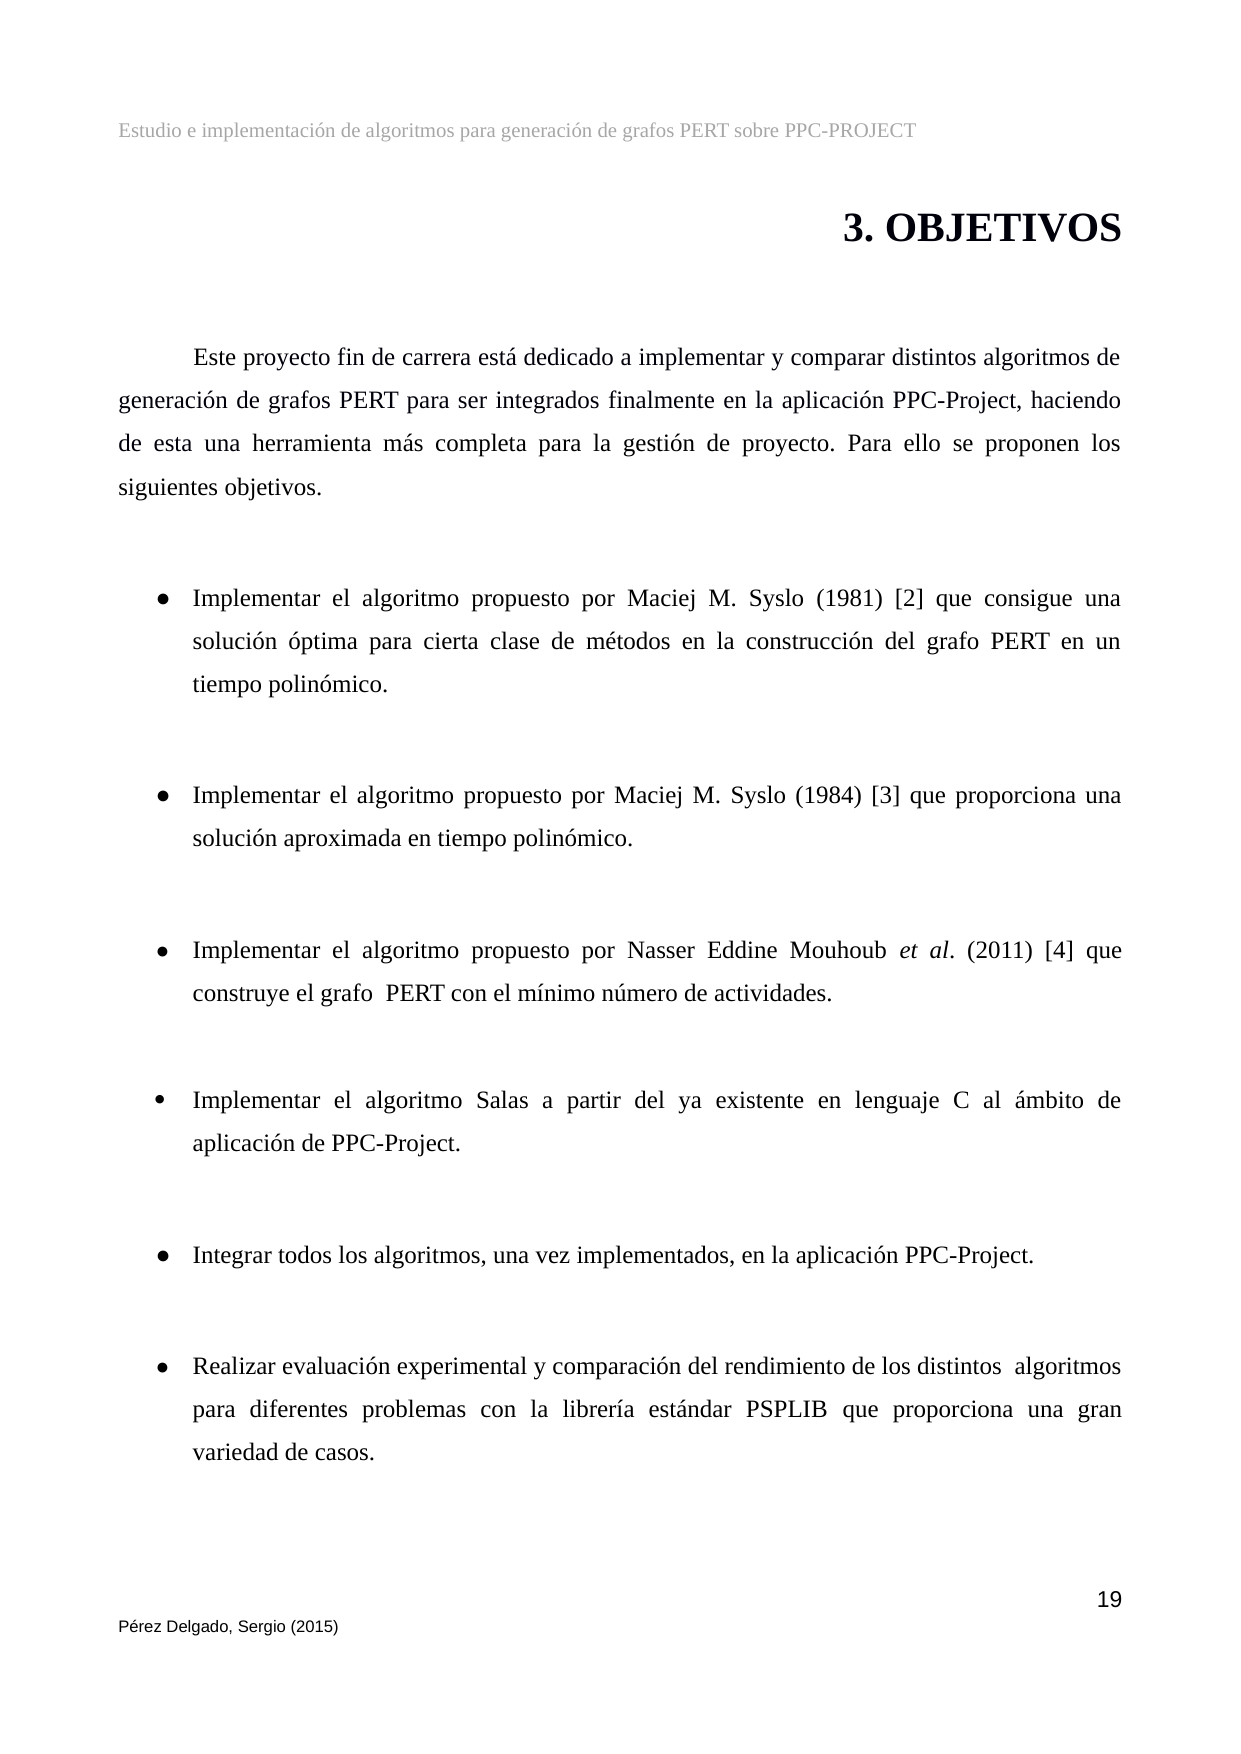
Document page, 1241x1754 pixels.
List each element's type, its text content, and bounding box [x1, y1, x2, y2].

list Implementar el algoritmo propuesto por Maciej M. Syslo (1984) [3] que proporciona una solución aproximada en tiempo polinómico. [155, 780, 1122, 852]
list Implementar el algoritmo propuesto por Maciej M. Syslo (1981) [2] que consigue una solución óptima para cierta clase de métodos en la construcción del grafo PERT en un tiempo polinómico. [155, 583, 1122, 698]
list Integrar todos los algoritmos, una vez implementados, en la aplicación PPC-Project. [155, 1240, 1122, 1268]
list Realizar evaluación experimental y comparación del rendimiento de los distintos algoritmos para diferentes problemas con la librería estándar PSPLIB que proporciona una gran variedad de casos. [155, 1351, 1122, 1466]
subtitle 3. OBJETIVOS [156, 202, 1122, 250]
list Implementar el algoritmo Salas a partir del ya existente en lenguaje C al ámbito de aplicación de PPC-Project. [155, 1085, 1122, 1157]
text Este proyecto fin de carrera está dedicado a implementar y comparar distintos algoritmos de generación de grafos PERT para ser integrados finalmente en la aplicación PPC-Project, haciendo de esta una herramienta más completa para la gestión de proyecto. Para ello se proponen los siguientes objetivos. [118, 342, 1122, 500]
list Implementar el algoritmo propuesto por Nasser Eddine Mouhoub et al. (2011) [4] que construye el grafo PERT con el mínimo número de actividades. [155, 935, 1122, 1007]
